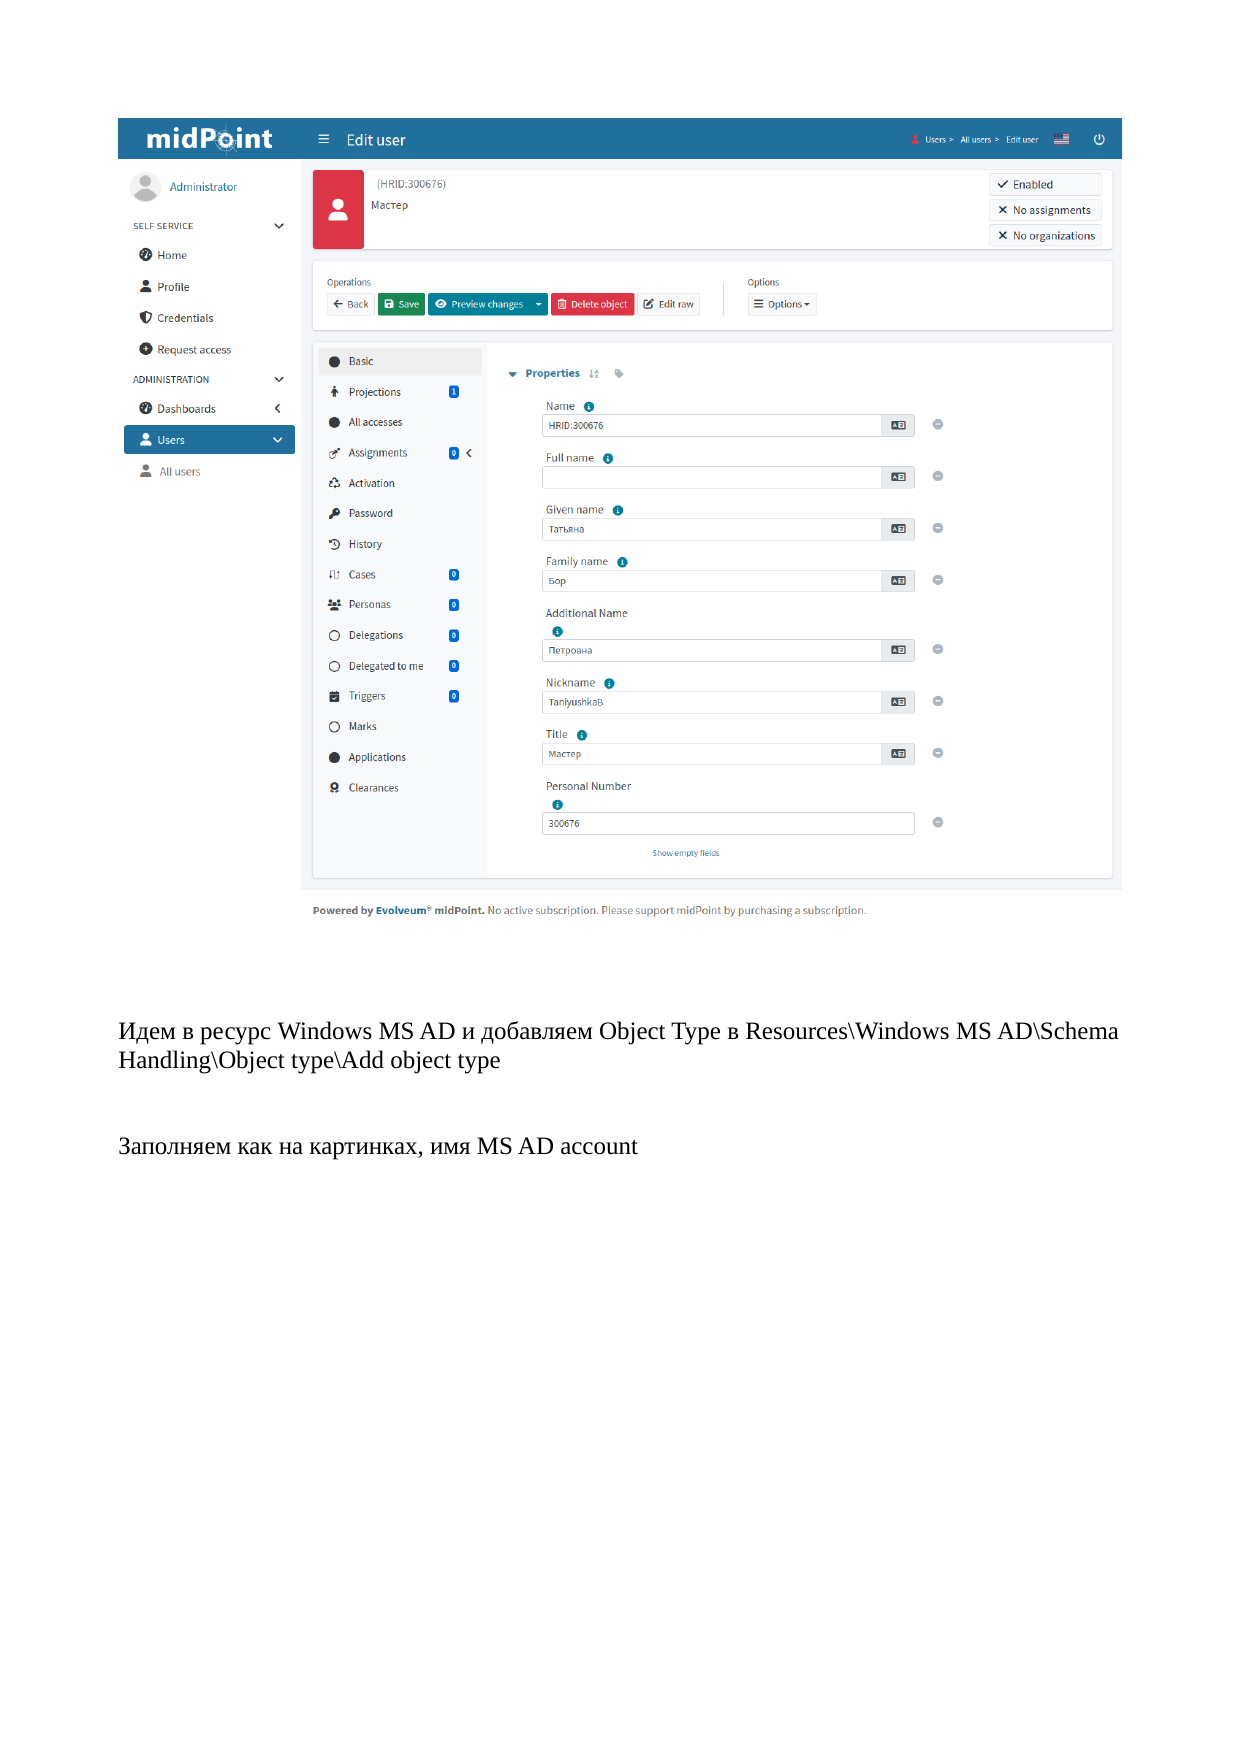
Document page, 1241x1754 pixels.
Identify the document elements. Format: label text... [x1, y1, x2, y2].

text Заполняем как на картинках, имя MS AD account [118, 1131, 1122, 1160]
text Идем в ресурс Windows MS AD и добавляем Object Type в Resources\Windows MS AD\Schema Handling\Object type\Add object type [118, 1016, 1122, 1074]
picture [118, 118, 1123, 930]
